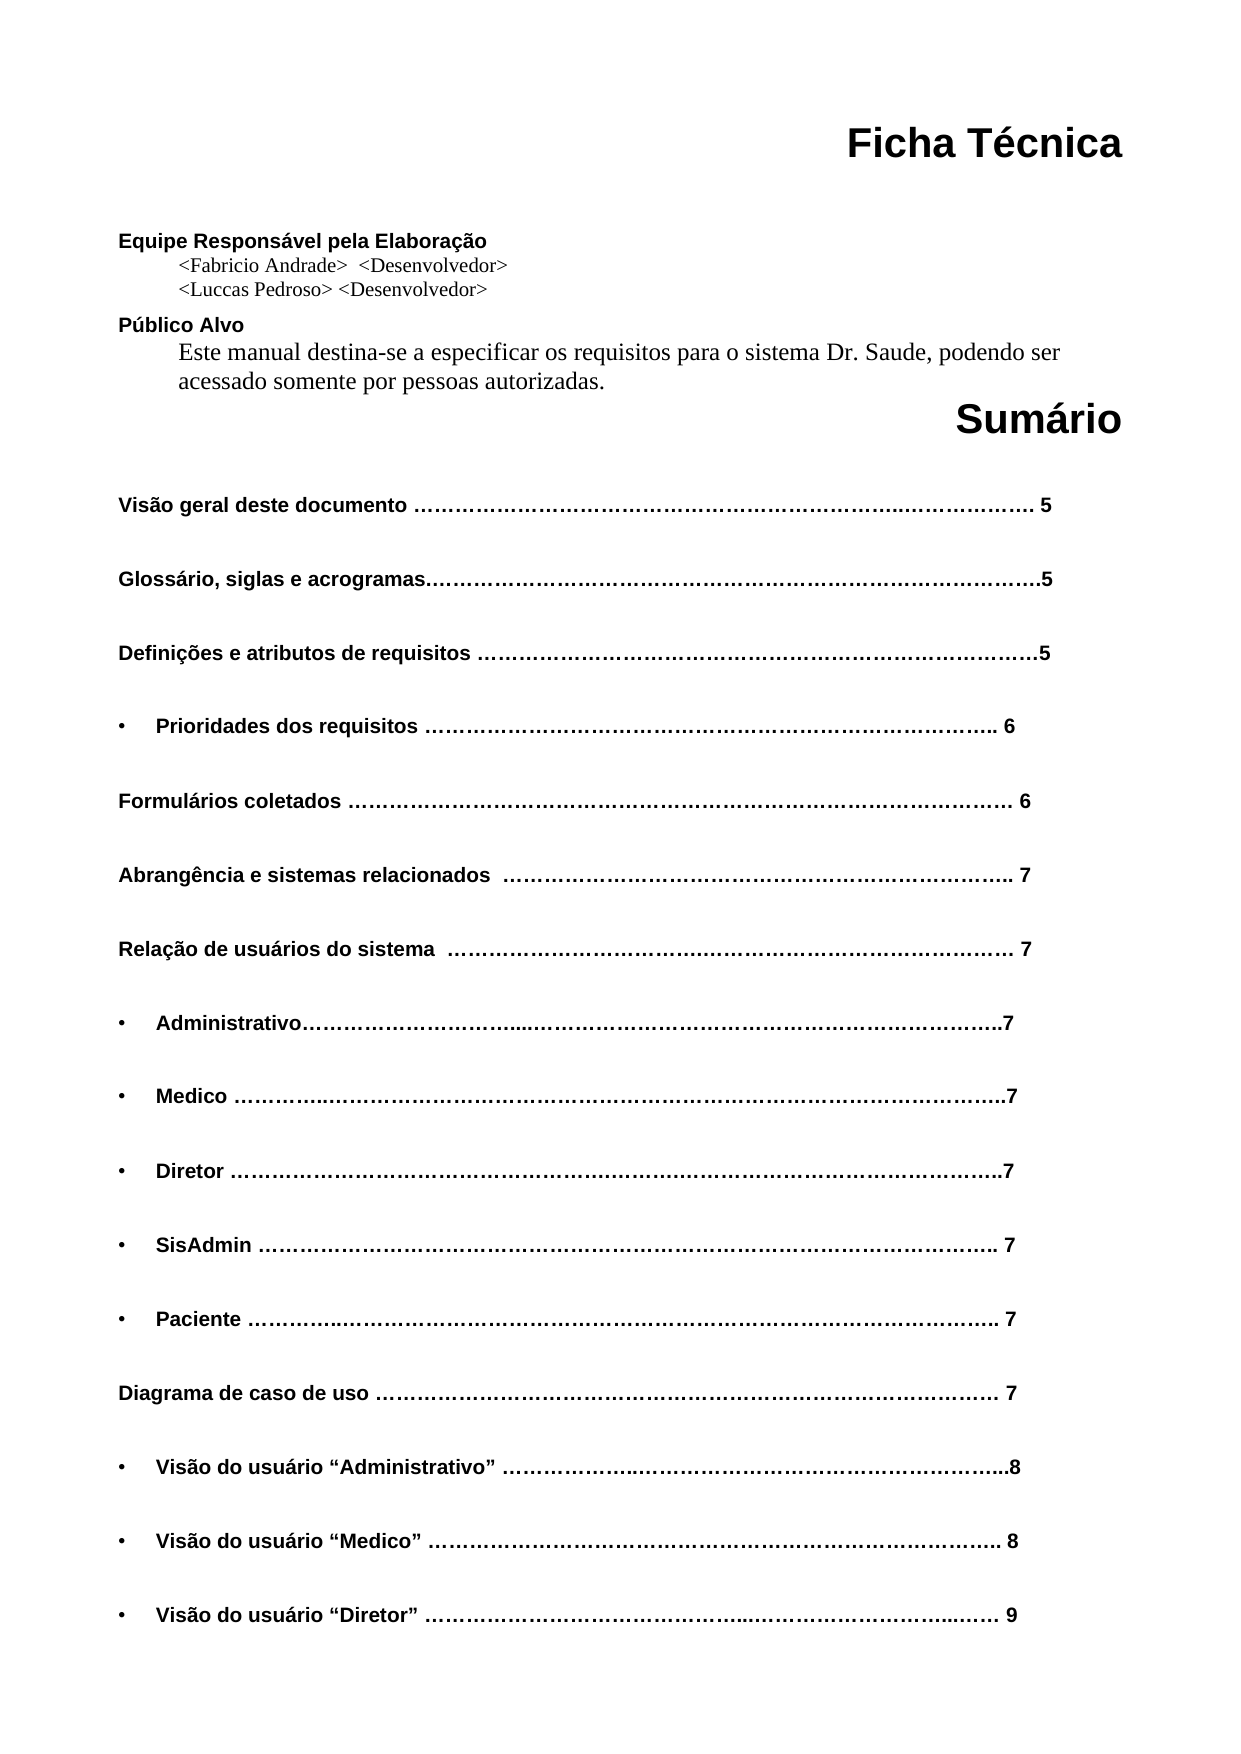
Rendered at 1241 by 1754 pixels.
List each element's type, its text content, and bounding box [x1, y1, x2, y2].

list SisAdmin …………………………………………………………………………………………….. 7 [81, 1232, 1122, 1257]
text Este manual destina-se a especificar os requisitos para o sistema Dr. Saude, podendo ser acessado somente por pessoas autorizadas. [178, 337, 1122, 394]
text Abrangência e sistemas relacionados ……………………………………………………………….. 7 [118, 862, 1122, 886]
text Visão geral deste documento ……………………………………………………………..………………. 5 [118, 492, 1116, 516]
text Diagrama de caso de uso ……………………………………………………………………………… 7 [118, 1381, 1122, 1404]
text Equipe Responsável pela Elaboração [118, 228, 1122, 252]
list Visão do usuário “Medico” ……………………………………………………………………….. 8 [81, 1529, 1122, 1553]
text Formulários coletados …………………………………………………………………………………… 6 [118, 788, 1122, 812]
text Glossário, siglas e acrogramas.…………………………………………………………………………….5 [118, 566, 1122, 590]
list Paciente …………..………………………………………………………………………………….. 7 [81, 1307, 1122, 1331]
list Medico …………..……………………………………………………………………………………..7 [81, 1084, 1122, 1108]
text Definições e atributos de requisitos ………………………………………………………………………5 [118, 640, 1122, 664]
text <Fabricio Andrade> <Desenvolvedor> [178, 252, 1122, 277]
text <Luccas Pedroso> <Desenvolvedor> [178, 277, 1122, 301]
list Visão do usuário “Administrativo” ………………..……………………………………………...8 [81, 1454, 1122, 1479]
text Público Alvo [118, 313, 1122, 337]
list Diretor ……………………………………………….……….………………………………………..7 [81, 1158, 1122, 1182]
list Prioridades dos requisitos ……………………………………………………………………….. 6 [81, 714, 1122, 738]
text Ficha Técnica [118, 118, 1122, 166]
list Visão do usuário “Diretor” ………………………………………...………………………...…… 9 [81, 1603, 1122, 1627]
text Sumário [118, 394, 1122, 442]
list Administrativo…………………………....…………………………………………………………..7 [81, 1010, 1122, 1034]
text Relação de usuários do sistema ……………………………….……………………………………… 7 [118, 936, 1122, 960]
